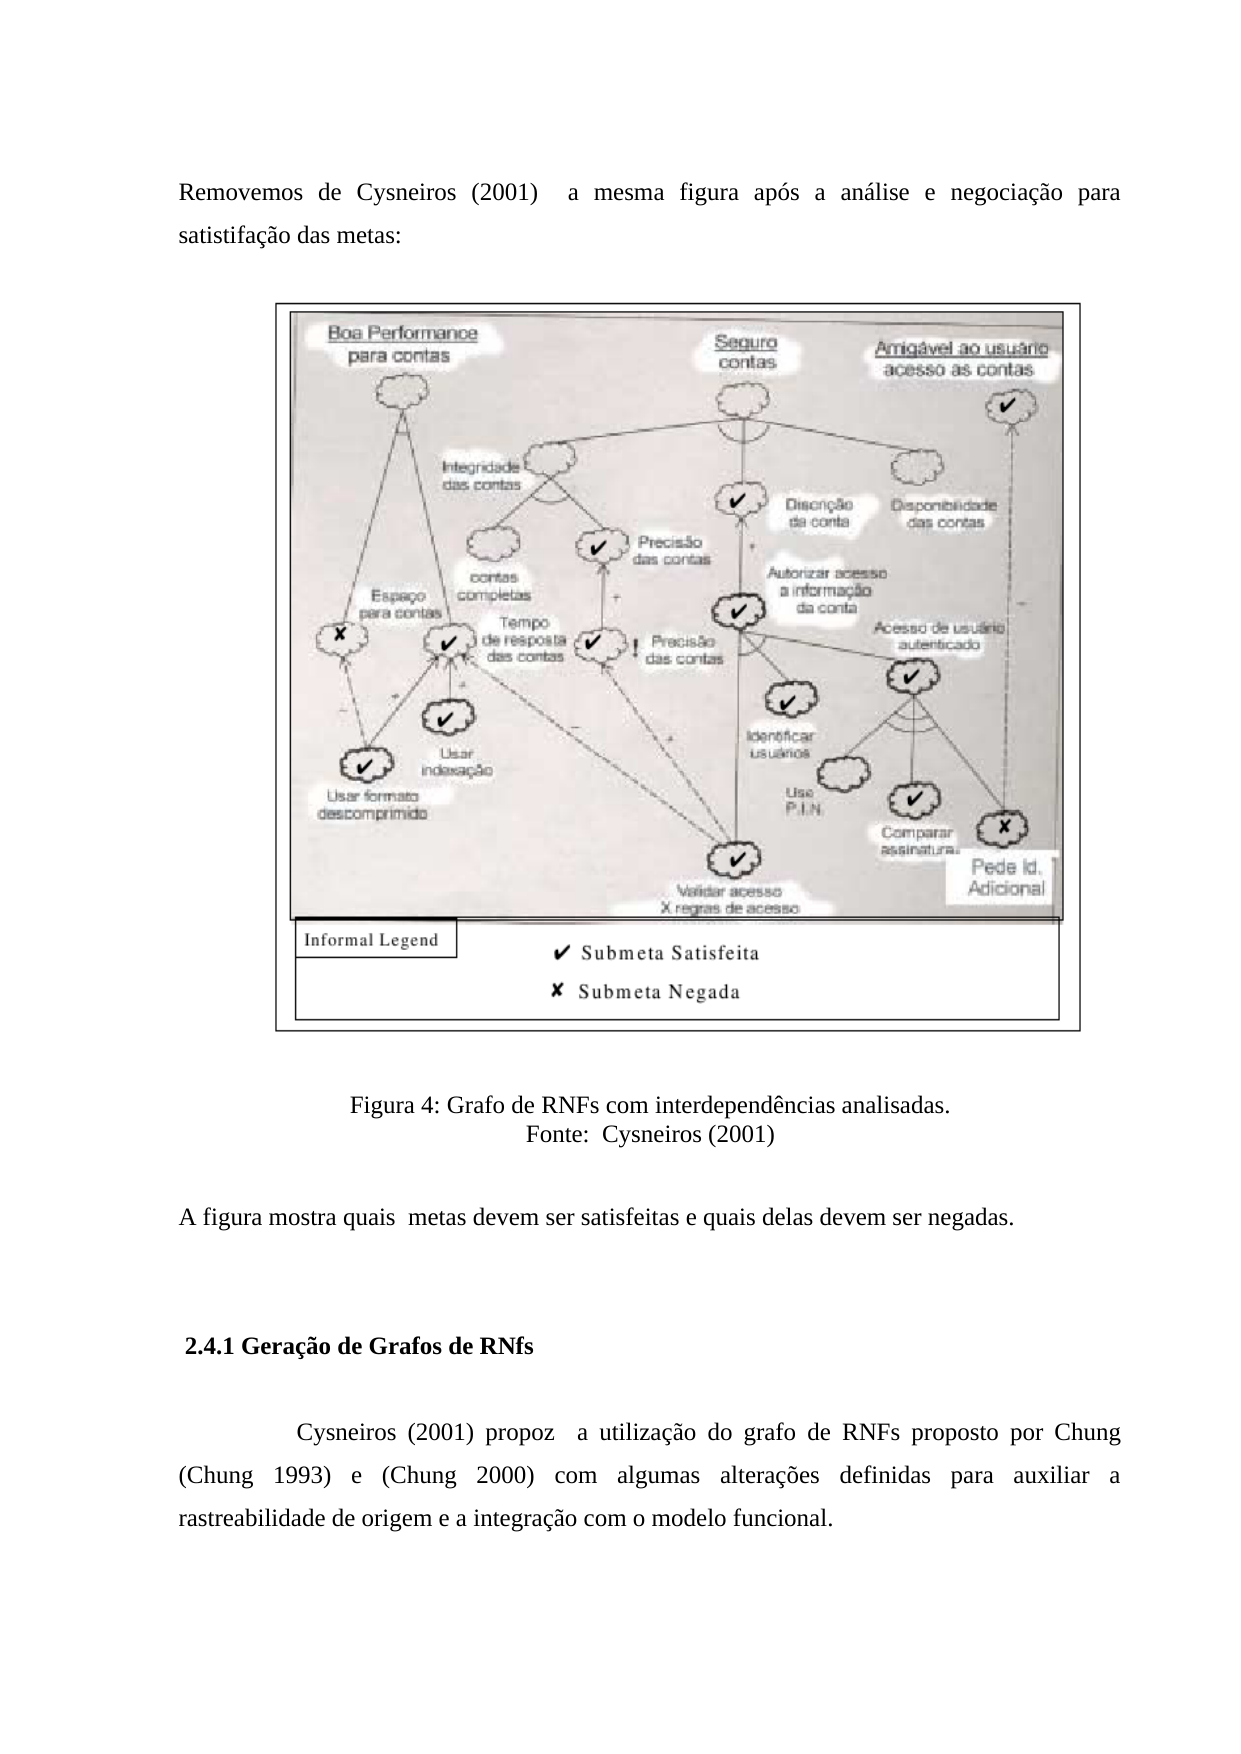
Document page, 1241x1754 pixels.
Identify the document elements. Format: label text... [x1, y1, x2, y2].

text A figura mostra quais metas devem ser satisfeitas e quais delas devem ser negadas. [178, 1202, 1122, 1230]
text Removemos de Cysneiros (2001) a mesma figura após a análise e negociação para satistifação das metas: [178, 177, 1122, 249]
picture [265, 292, 1090, 1040]
text Cysneiros (2001) propoz a utilização do grafo de RNFs proposto por Chung (Chung 1993) e (Chung 2000) com algumas alterações definidas para auxiliar a rastreabilidade de origem e a integração com o modelo funcional. [178, 1417, 1122, 1532]
text Fonte: Cysneiros (2001) [178, 1119, 1122, 1148]
text 2.4.1 Geração de Grafos de RNfs [178, 1331, 1122, 1360]
text Figura 4: Grafo de RNFs com interdependências analisadas. [178, 1090, 1122, 1119]
